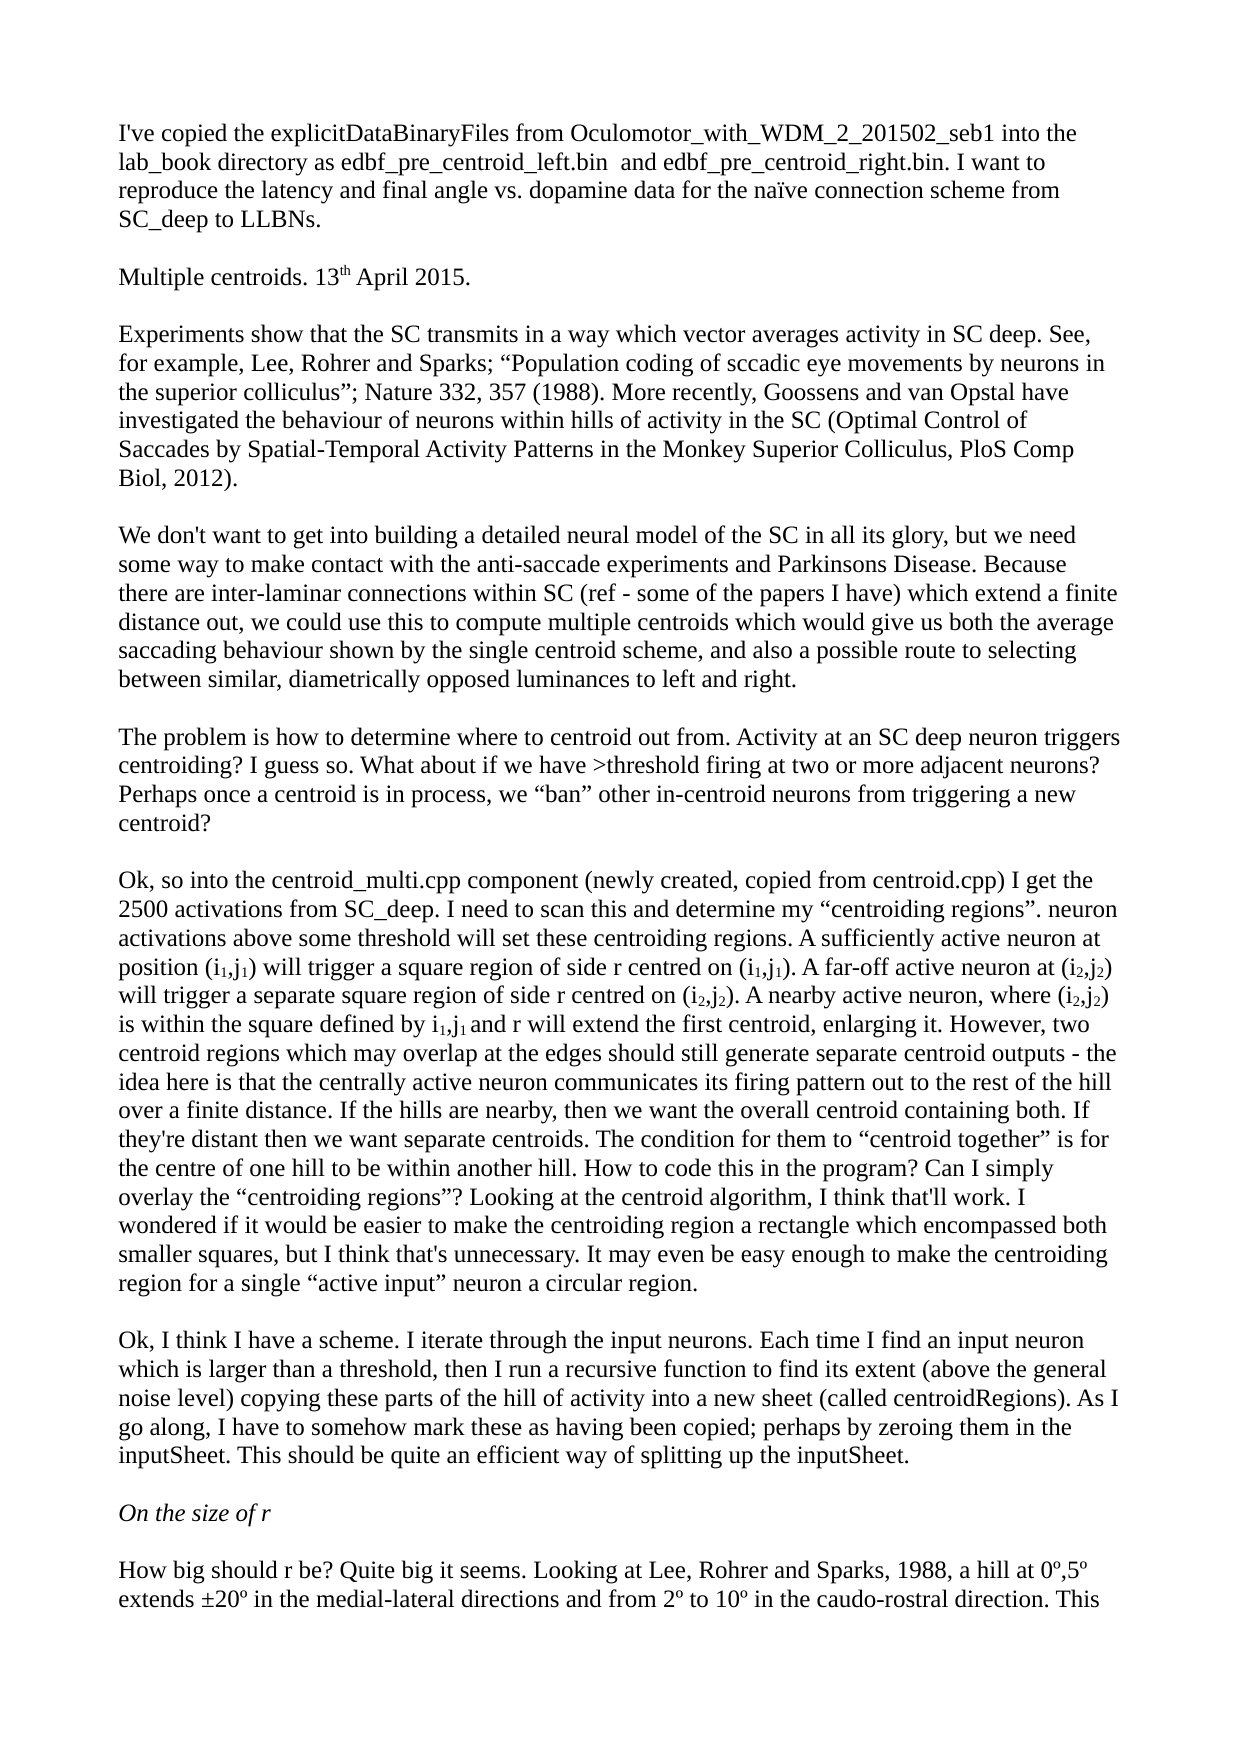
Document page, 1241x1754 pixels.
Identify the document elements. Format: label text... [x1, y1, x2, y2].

text Experiments show that the SC transmits in a way which vector averages activity in SC deep. See, for example, Lee, Rohrer and Sparks; “Population coding of sccadic eye movements by neurons in the superior colliculus”; Nature 332, 357 (1988). More recently, Goossens and van Opstal have investigated the behaviour of neurons within hills of activity in the SC (Optimal Control of Saccades by Spatial-Temporal Activity Patterns in the Monkey Superior Colliculus, PloS Comp Biol, 2012). [118, 319, 1122, 492]
text Ok, so into the centroid_multi.cpp component (newly created, copied from centroid.cpp) I get the 2500 activations from SC_deep. I need to scan this and determine my “centroiding regions”. neuron activations above some threshold will set these centroiding regions. A sufficiently active neuron at position (i1,j1) will trigger a square region of side r centred on (i1,j1). A far-off active neuron at (i2,j2) will trigger a separate square region of side r centred on (i2,j2). A nearby active neuron, where (i2,j2) is within the square defined by i1,j1 and r will extend the first centroid, enlarging it. However, two centroid regions which may overlap at the edges should still generate separate centroid outputs - the idea here is that the centrally active neuron communicates its firing pattern out to the rest of the hill over a finite distance. If the hills are nearby, then we want the overall centroid containing both. If they're distant then we want separate centroids. The condition for them to “centroid together” is for the centre of one hill to be within another hill. How to code this in the program? Can I simply overlay the “centroiding regions”? Looking at the centroid algorithm, I think that'll work. I wondered if it would be easier to make the centroiding region a rectangle which encompassed both smaller squares, but I think that's unnecessary. It may even be easy enough to make the centroiding region for a single “active input” neuron a circular region. [118, 866, 1122, 1297]
text Ok, I think I have a scheme. I iterate through the input neurons. Each time I find an input neuron which is larger than a threshold, then I run a recursive function to find its extent (above the general noise level) copying these parts of the hill of activity into a new sheet (called centroidRegions). As I go along, I have to somehow mark these as having been copied; perhaps by zeroing them in the inputSheet. This should be quite an efficient way of splitting up the inputSheet. [118, 1326, 1122, 1469]
text The problem is how to determine where to centroid out from. Activity at an SC deep neuron triggers centroiding? I guess so. What about if we have >threshold firing at two or more adjacent neurons? Perhaps once a centroid is in process, we “ban” other in-centroid neurons from triggering a new centroid? [118, 722, 1122, 837]
text Multiple centroids. 13th April 2015. [118, 262, 1122, 291]
text On the size of r [118, 1498, 1122, 1527]
text I've copied the explicitDataBinaryFiles from Oculomotor_with_WDM_2_201502_seb1 into the lab_book directory as edbf_pre_centroid_left.bin and edbf_pre_centroid_right.bin. I want to reproduce the latency and final angle vs. dopamine data for the naïve connection scheme from SC_deep to LLBNs. [118, 118, 1122, 233]
text How big should r be? Quite big it seems. Looking at Lee, Rohrer and Sparks, 1988, a hill at 0º,5º extends ±20º in the medial-lateral directions and from 2º to 10º in the caudo-rostral direction. This [118, 1556, 1122, 1613]
text We don't want to get into building a detailed neural model of the SC in all its glory, but we need some way to make contact with the anti-saccade experiments and Parkinsons Disease. Because there are inter-laminar connections within SC (ref - some of the papers I have) which extend a finite distance out, we could use this to compute multiple centroids which would give us both the average saccading behaviour shown by the single centroid scheme, and also a possible route to selecting between similar, diametrically opposed luminances to left and right. [118, 521, 1122, 693]
